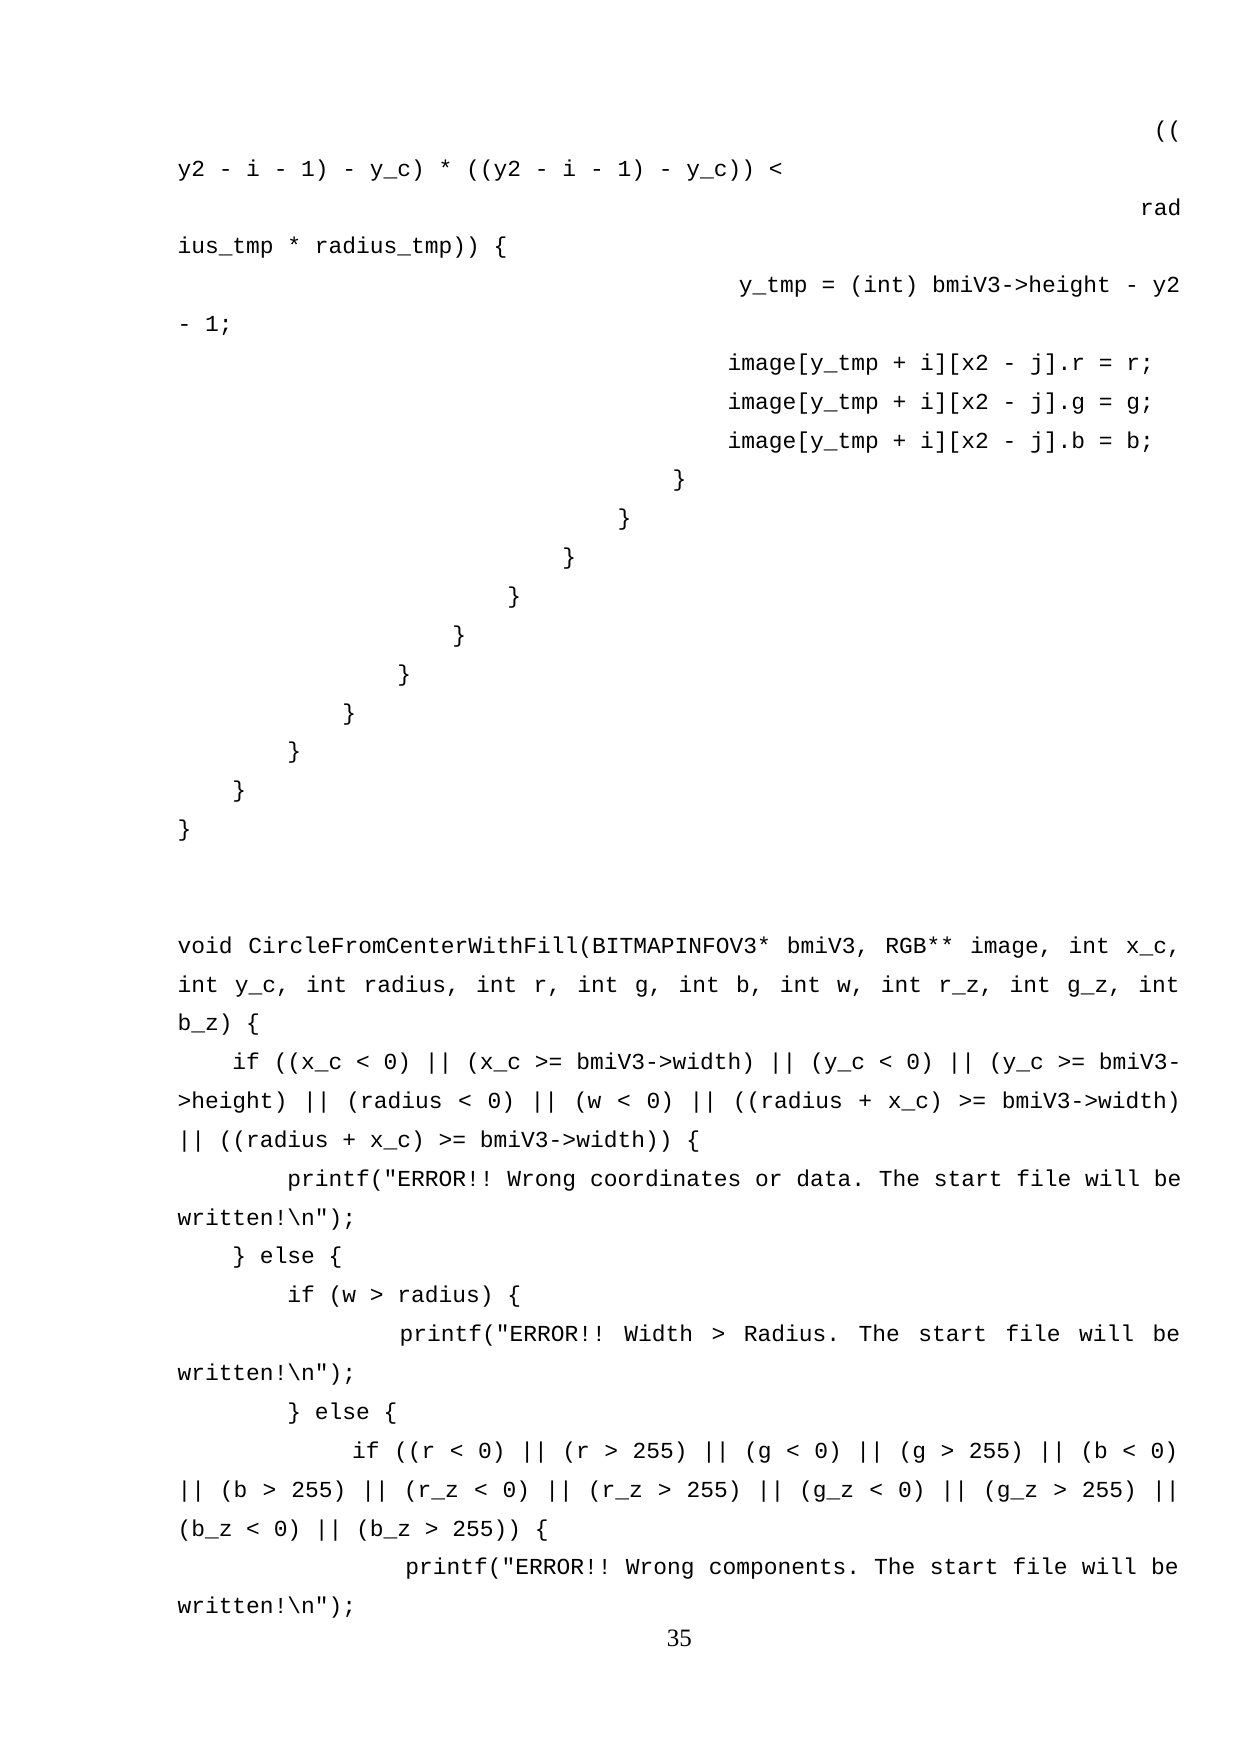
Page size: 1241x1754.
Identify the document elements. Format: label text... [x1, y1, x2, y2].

text if ((r < 0) || (r > 255) || (g < 0) || (g > 255) || (b < 0) || (b > 255) || (r_z < 0) || (r_z > 255) || (g_z < 0) || (g_z > 255) || (b_z < 0) || (b_z > 255)) { [177, 1439, 1181, 1543]
text if (w > radius) { [177, 1284, 1181, 1310]
text } [177, 779, 1181, 804]
text } else { [177, 1400, 1181, 1426]
text } [177, 740, 1181, 766]
text } [177, 468, 1181, 494]
text y_tmp = (int) bmiV3->height - y2 - 1; [177, 273, 1181, 338]
text void CircleFromCenterWithFill(BITMAPINFOV3* bmiV3, RGB** image, int x_c, int y_c, int radius, int r, int g, int b, int w, int r_z, int g_z, int b_z) { [177, 934, 1181, 1038]
text if ((x_c < 0) || (x_c >= bmiV3->width) || (y_c < 0) || (y_c >= bmiV3->height) || (radius < 0) || (w < 0) || ((radius + x_c) >= bmiV3->width) || ((radius + x_c) >= bmiV3->width)) { [177, 1051, 1181, 1154]
text ((y2 - i - 1) - y_c) * ((y2 - i - 1) - y_c)) < [177, 118, 1181, 183]
text } [177, 701, 1181, 727]
text } [177, 507, 1181, 533]
text } [177, 584, 1181, 610]
text } [177, 623, 1181, 649]
text } [177, 817, 1181, 843]
text radius_tmp * radius_tmp)) { [177, 196, 1181, 261]
text } else { [177, 1245, 1181, 1271]
text } [177, 546, 1181, 571]
text printf("ERROR!! Wrong components. The start file will be written!\n"); [177, 1556, 1181, 1621]
text } [177, 662, 1181, 688]
text printf("ERROR!! Width > Radius. The start file will be written!\n"); [177, 1323, 1181, 1387]
text image[y_tmp + i][x2 - j].r = r; [177, 351, 1181, 377]
text printf("ERROR!! Wrong coordinates or data. The start file will be written!\n"); [177, 1167, 1181, 1232]
text image[y_tmp + i][x2 - j].b = b; [177, 429, 1181, 455]
text image[y_tmp + i][x2 - j].g = g; [177, 390, 1181, 416]
